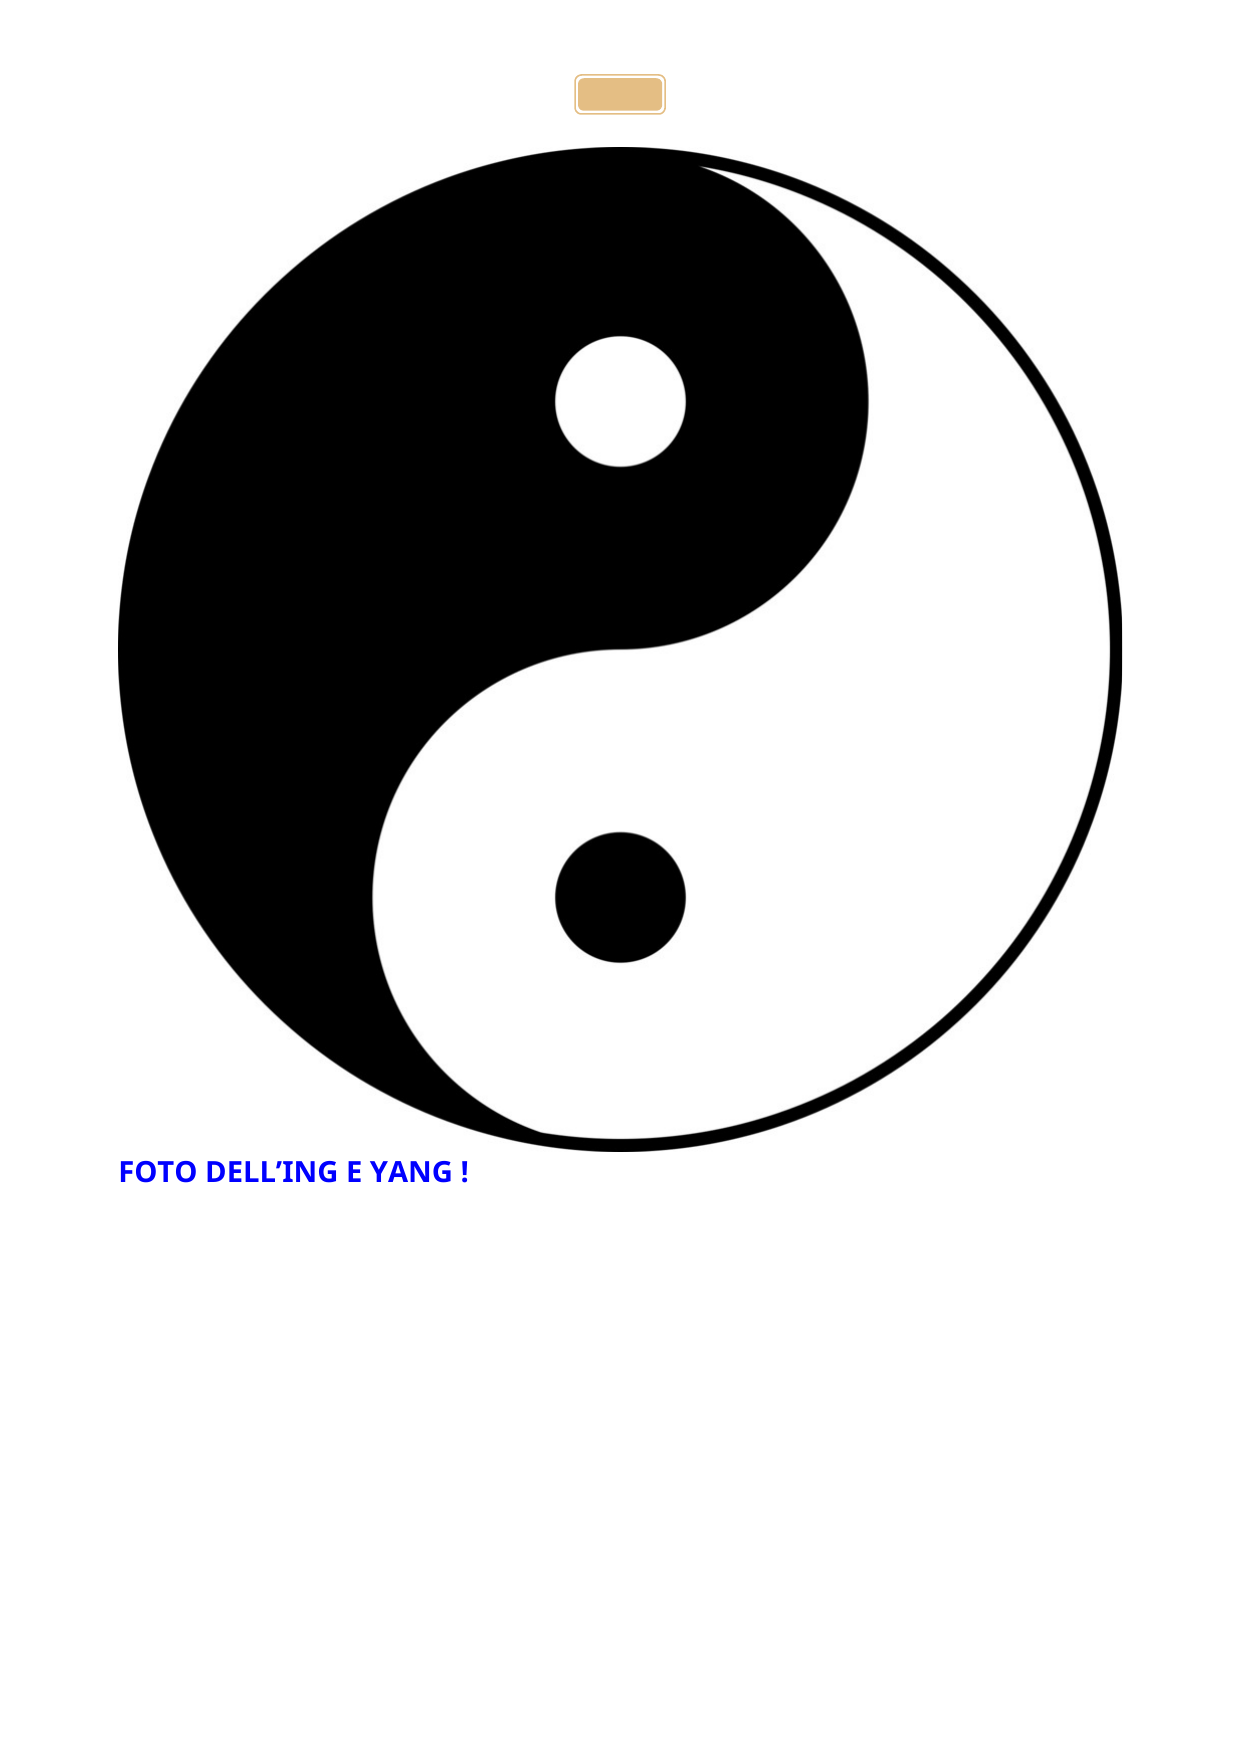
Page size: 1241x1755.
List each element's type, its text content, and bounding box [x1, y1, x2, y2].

text FOTO DELL’ING E YANG ! [118, 1152, 1122, 1191]
